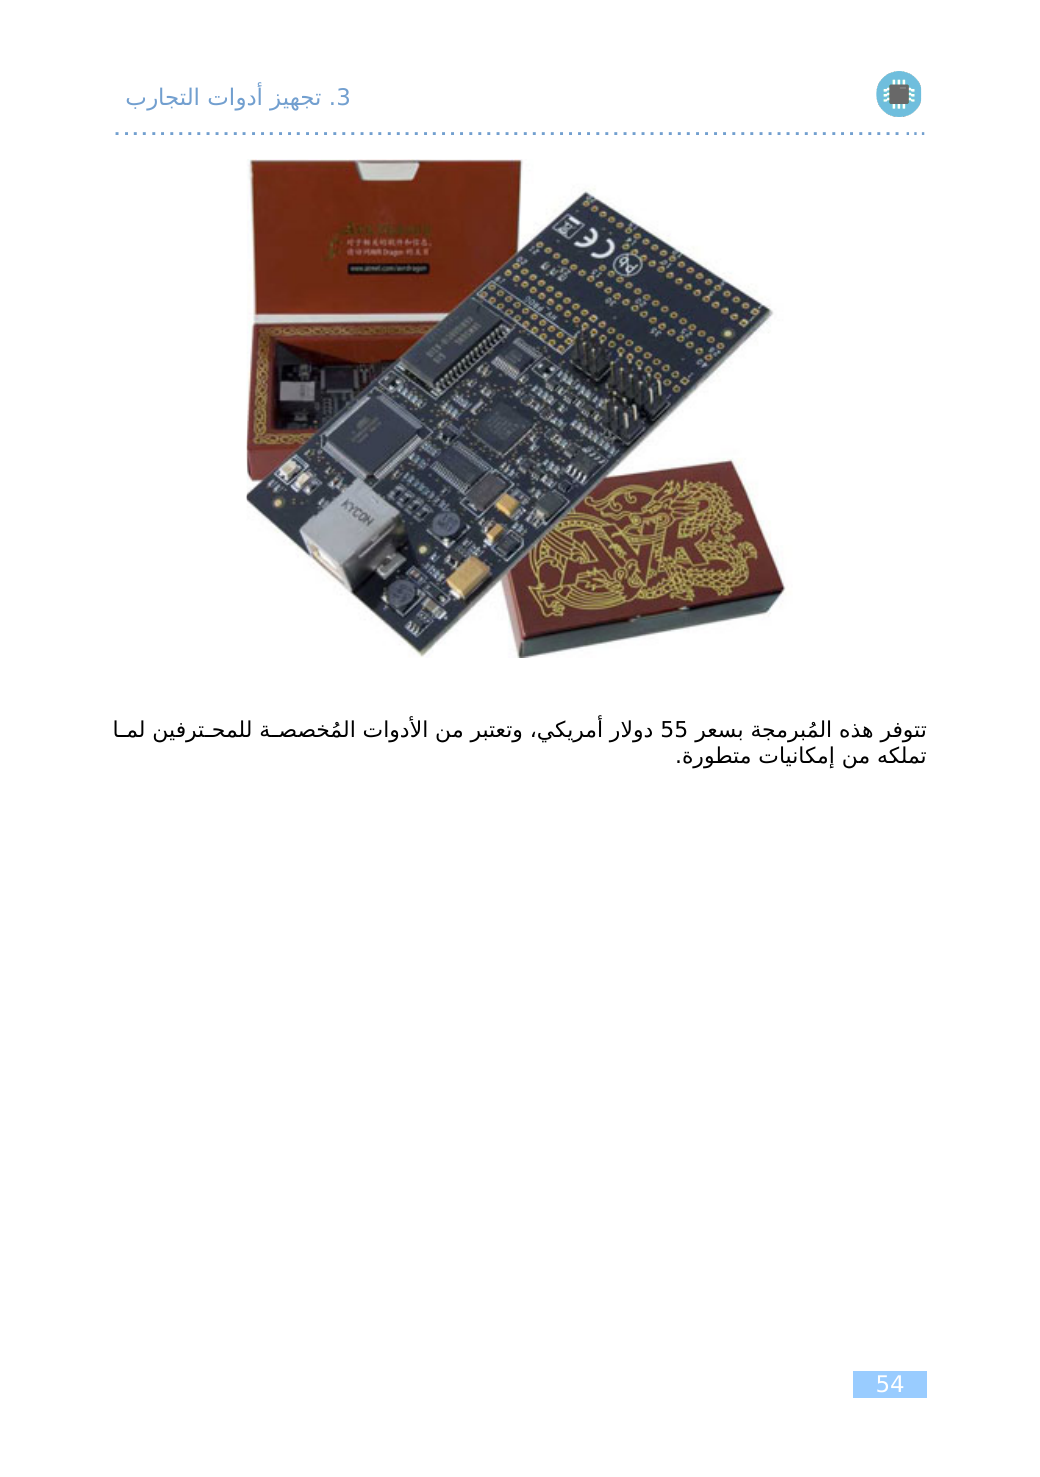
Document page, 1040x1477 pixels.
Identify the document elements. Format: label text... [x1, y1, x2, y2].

picture [876, 71, 922, 117]
picture [246, 159, 793, 658]
text تتوفر هذه المُبرمجة بسعر 55 دولار أمريكي، وتعتبر من اﻷدوات المُخصصة للمحترفين لما تملكه من إمكانيات متطورة. [112, 717, 927, 768]
